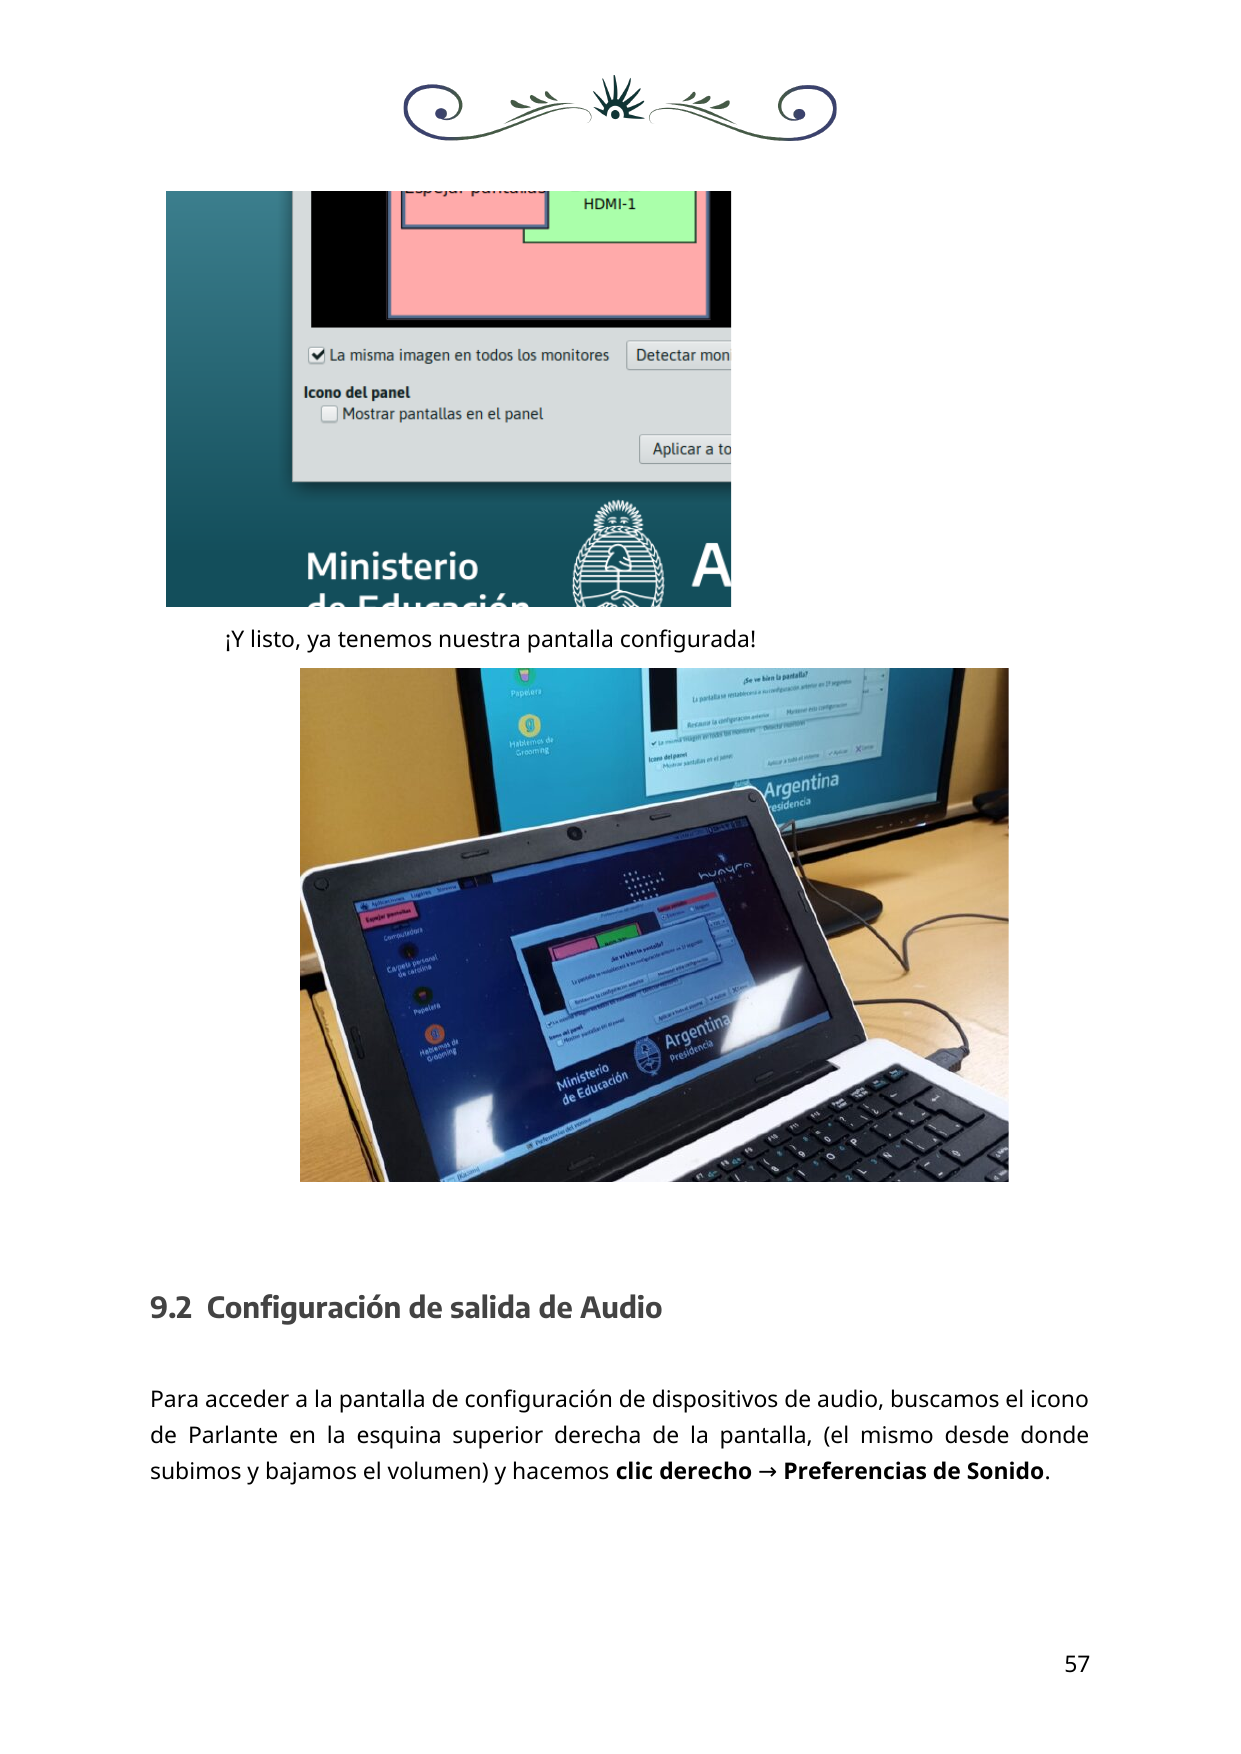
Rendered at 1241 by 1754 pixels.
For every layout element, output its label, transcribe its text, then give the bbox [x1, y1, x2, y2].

picture [403, 75, 837, 141]
subtitle 9.2 Configuración de salida de Audio [150, 1288, 1090, 1325]
text ¡Y listo, ya tenemos nuestra pantalla configurada! [150, 221, 1090, 1181]
text Para acceder a la pantalla de configuración de dispositivos de audio, buscamos el icono de Parlante en la esquina superior derecha de la pantalla, (el mismo desde donde subimos y bajamos el volumen) y hacemos clic derecho → Preferencias de Sonido. [150, 1350, 1090, 1486]
picture [300, 668, 1009, 1182]
picture [166, 191, 732, 607]
